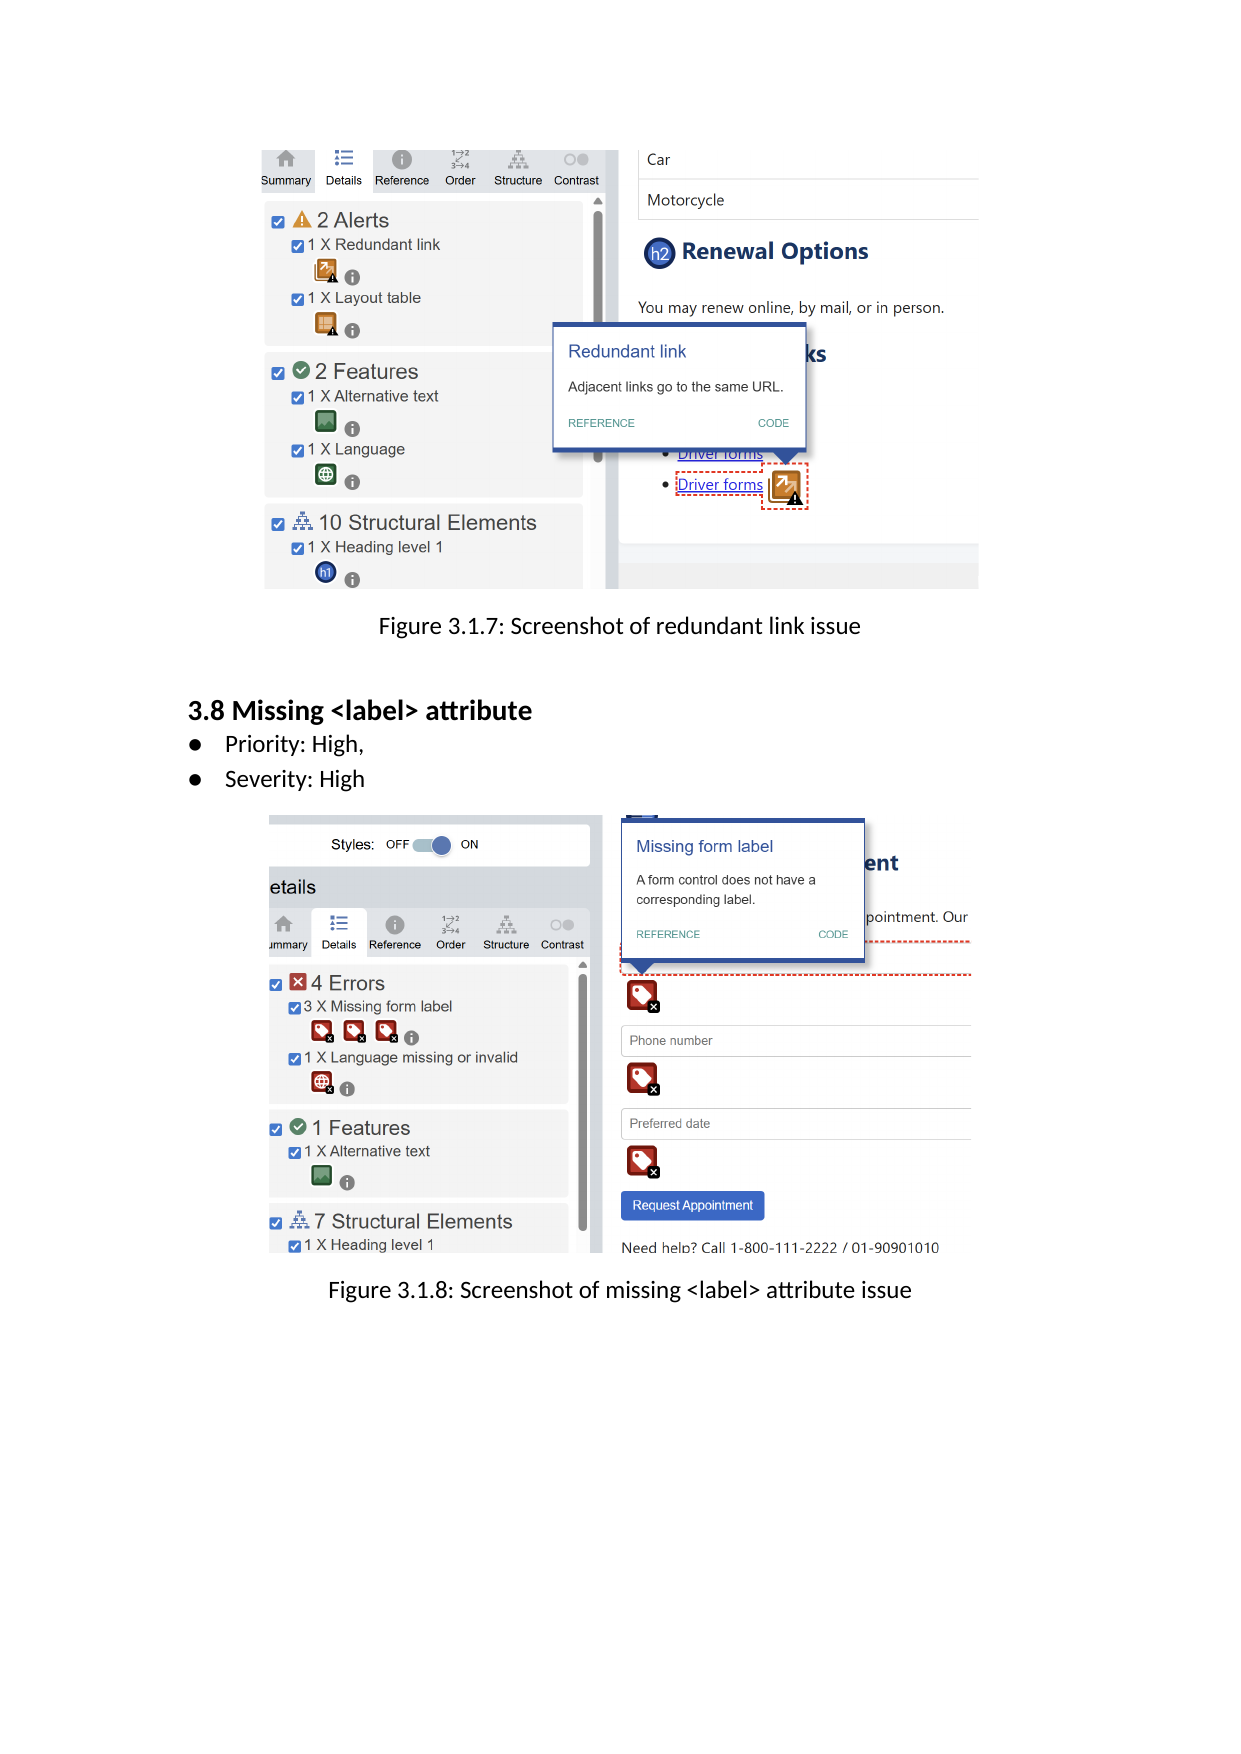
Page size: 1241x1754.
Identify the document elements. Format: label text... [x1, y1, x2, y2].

subtitle Figure 3.1.7: Screenshot of redundant link issue [150, 610, 1090, 640]
picture [269, 815, 972, 1253]
picture [261, 150, 979, 589]
subtitle Figure 3.1.8: Screenshot of missing <label> attribute issue [150, 1274, 1090, 1304]
list Severity: High [187, 763, 1090, 794]
subtitle 3.8 Missing <label> attribute [187, 692, 1090, 728]
list Priority: High, [187, 728, 1090, 758]
